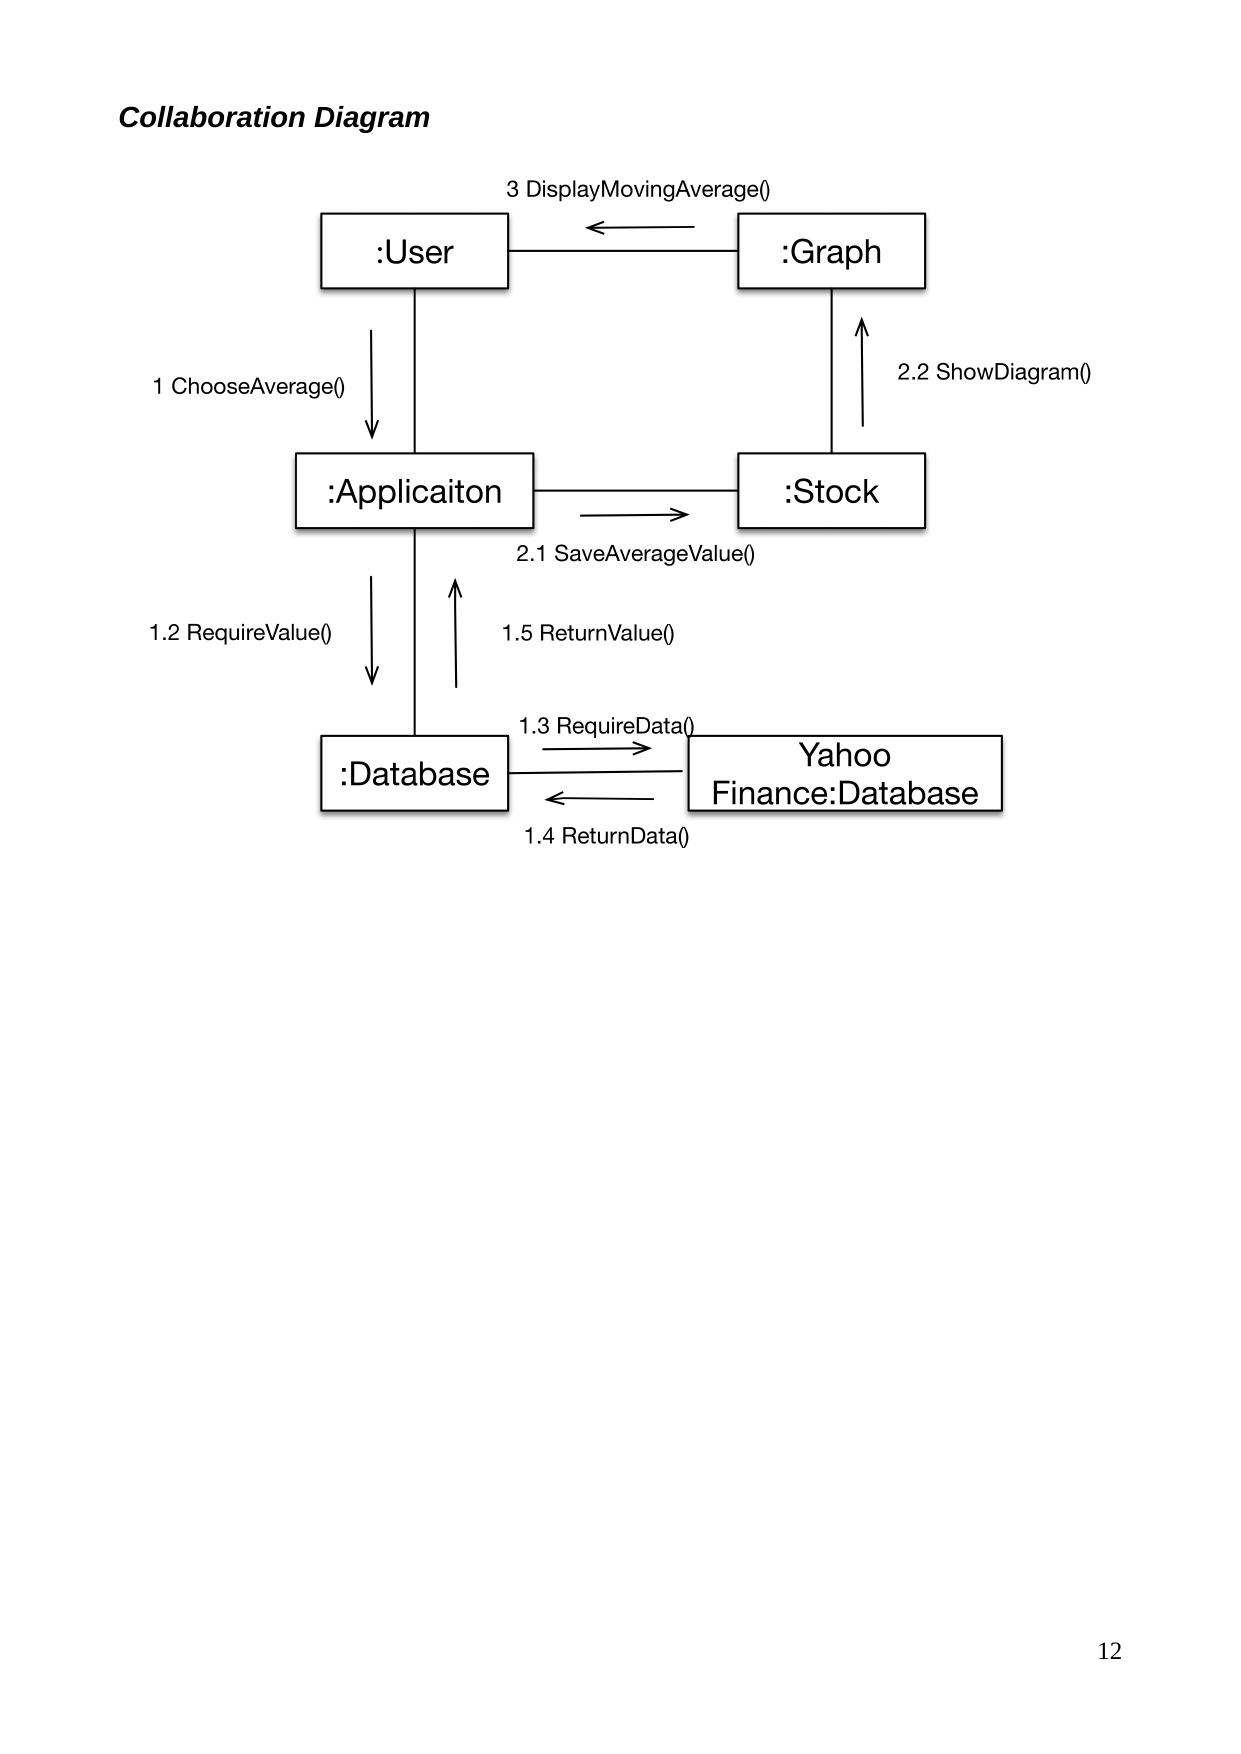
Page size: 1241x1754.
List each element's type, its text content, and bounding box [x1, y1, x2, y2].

subtitle Collaboration Diagram [118, 100, 1122, 133]
picture [118, 146, 1122, 880]
